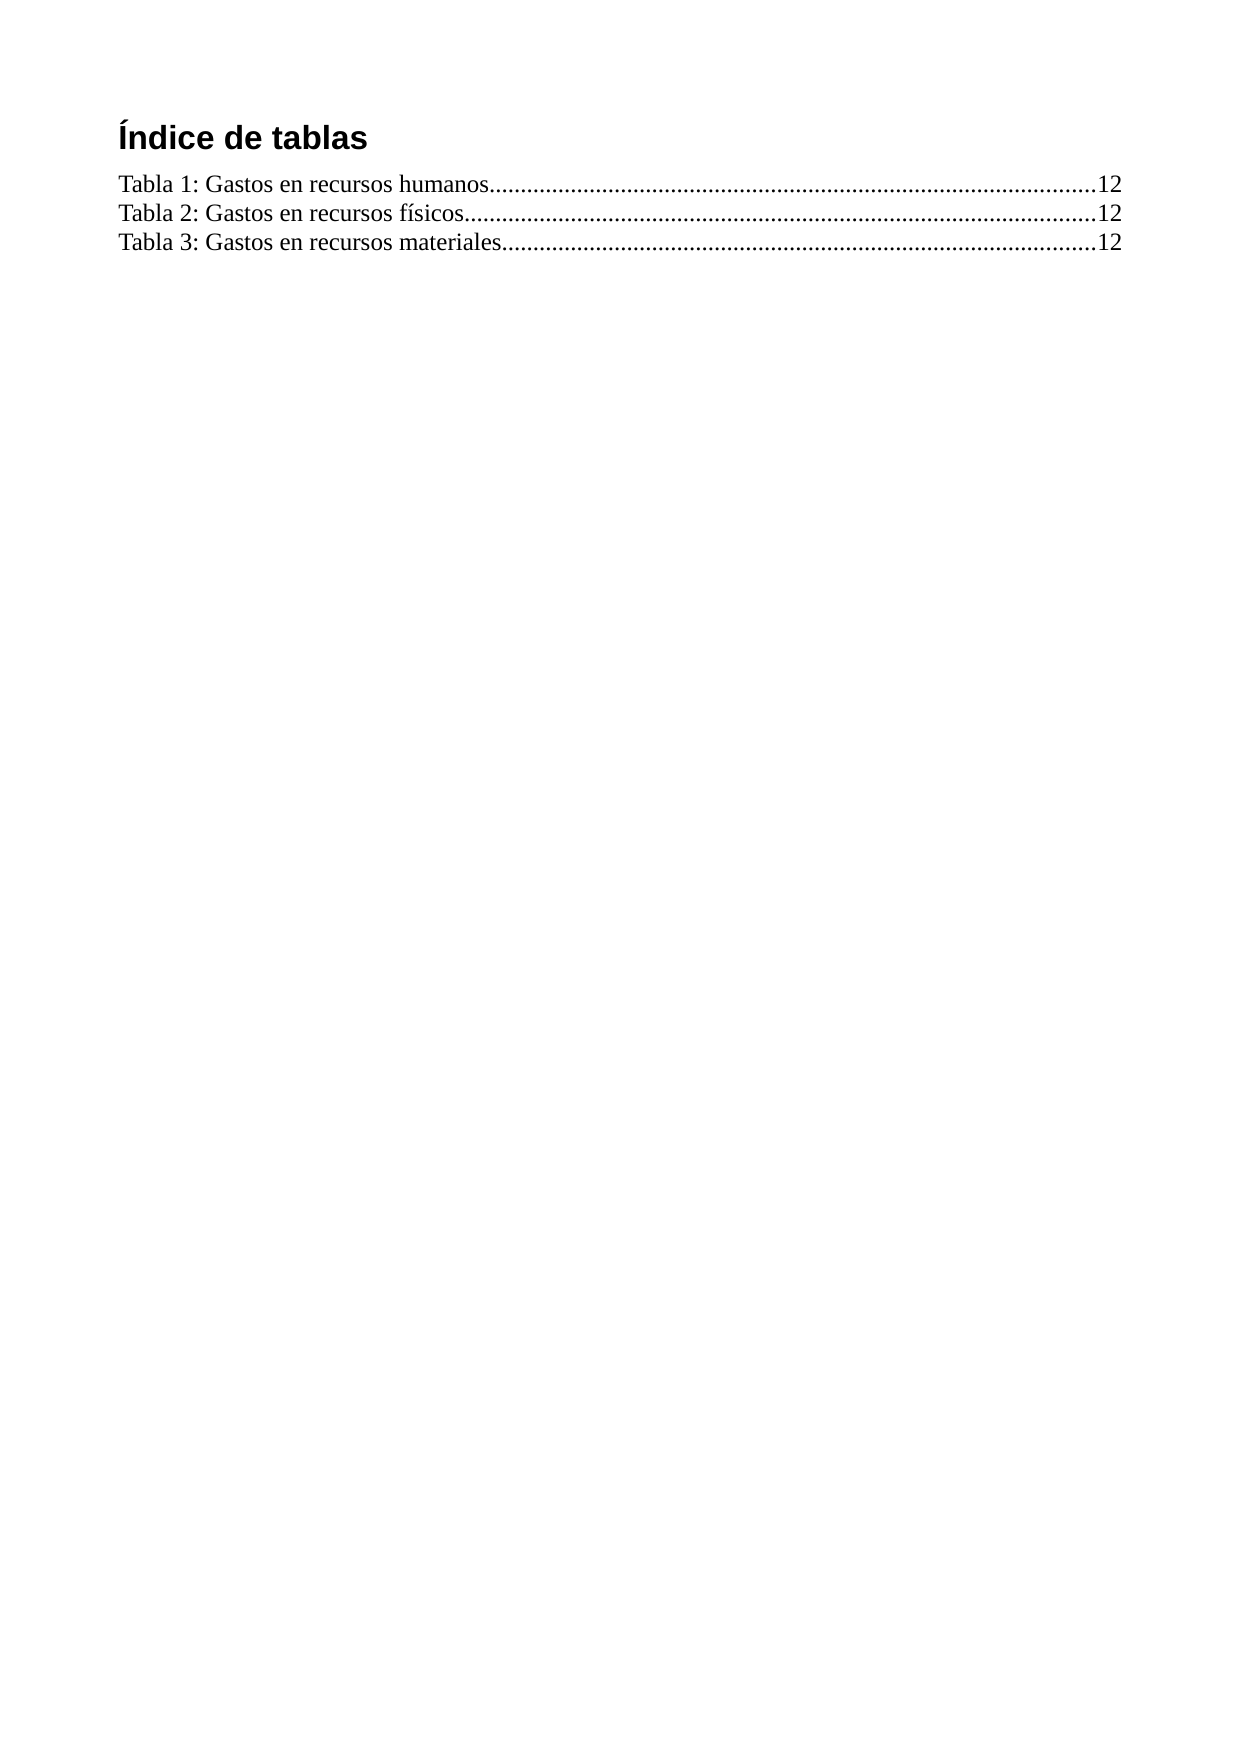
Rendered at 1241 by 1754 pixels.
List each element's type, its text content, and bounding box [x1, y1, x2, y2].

text Tabla 2: Gastos en recursos físicos 12 [118, 198, 1122, 227]
text Tabla 1: Gastos en recursos humanos 12 [118, 169, 1122, 198]
text Tabla 3: Gastos en recursos materiales 12 [118, 227, 1122, 255]
subtitle Índice de tablas [118, 118, 1122, 157]
